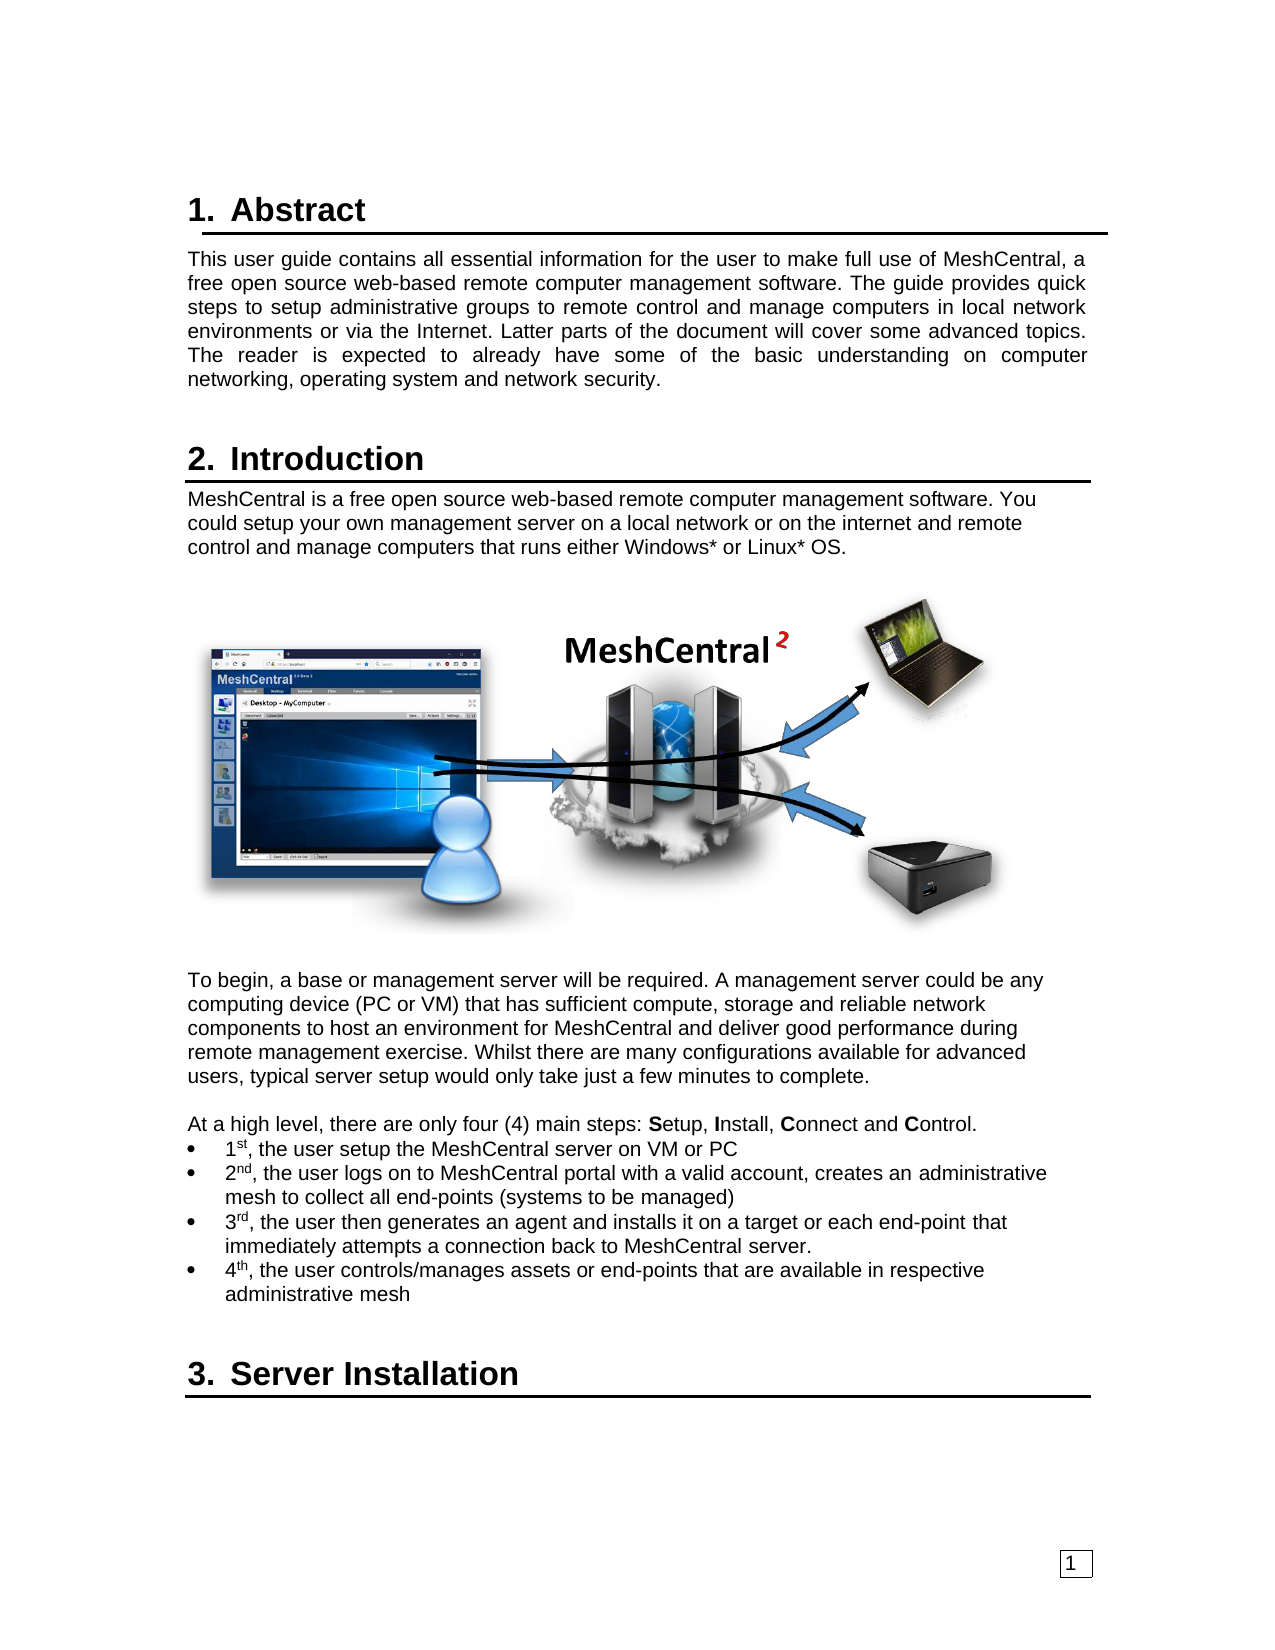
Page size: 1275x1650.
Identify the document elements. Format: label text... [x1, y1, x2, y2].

subtitle Server Installation [187, 1354, 1179, 1393]
subtitle Abstract [187, 191, 1179, 229]
picture [187, 583, 1014, 946]
text At a high level, there are only four (4) main steps: Setup, Install, Connect and Control. [187, 1112, 1179, 1136]
list 3rd, the user then generates an agent and installs it on a target or each end-point that immediately attempts a connection back to MeshCentral server. [187, 1209, 1007, 1257]
list 2nd, the user logs on to MeshCentral portal with a valid account, creates an administrative mesh to collect all end-points (systems to be managed) [187, 1162, 1047, 1209]
text To begin, a base or management server will be required. A management server could be any computing device (PC or VM) that has sufficient compute, storage and reliable network components to host an environment for MeshCentral and deliver good performance during remote management exercise. Whilst there are many configurations available for advanced users, typical server setup would only take just a few minutes to complete. [187, 968, 1047, 1088]
list 4th, the user controls/manages assets or end-points that are available in respective administrative mesh [187, 1257, 986, 1306]
subtitle Introduction [187, 439, 1179, 478]
text MeshCentral is a free open source web-based remote computer management software. You could setup your own management server on a local network or on the internet and remote control and manage computers that runs either Windows* or Linux* OS. [187, 487, 1083, 559]
list 1st, the user setup the MeshCentral server on VM or PC [187, 1136, 1179, 1161]
text This user guide contains all essential information for the user to make full use of MeshCentral, a free open source web-based remote computer management software. The guide provides quick steps to setup administrative groups to remote control and manage computers in local network environments or via the Internet. Latter parts of the document will cover some advanced topics. The reader is expected to already have some of the basic understanding on computer networking, operating system and network security. [187, 247, 1088, 390]
